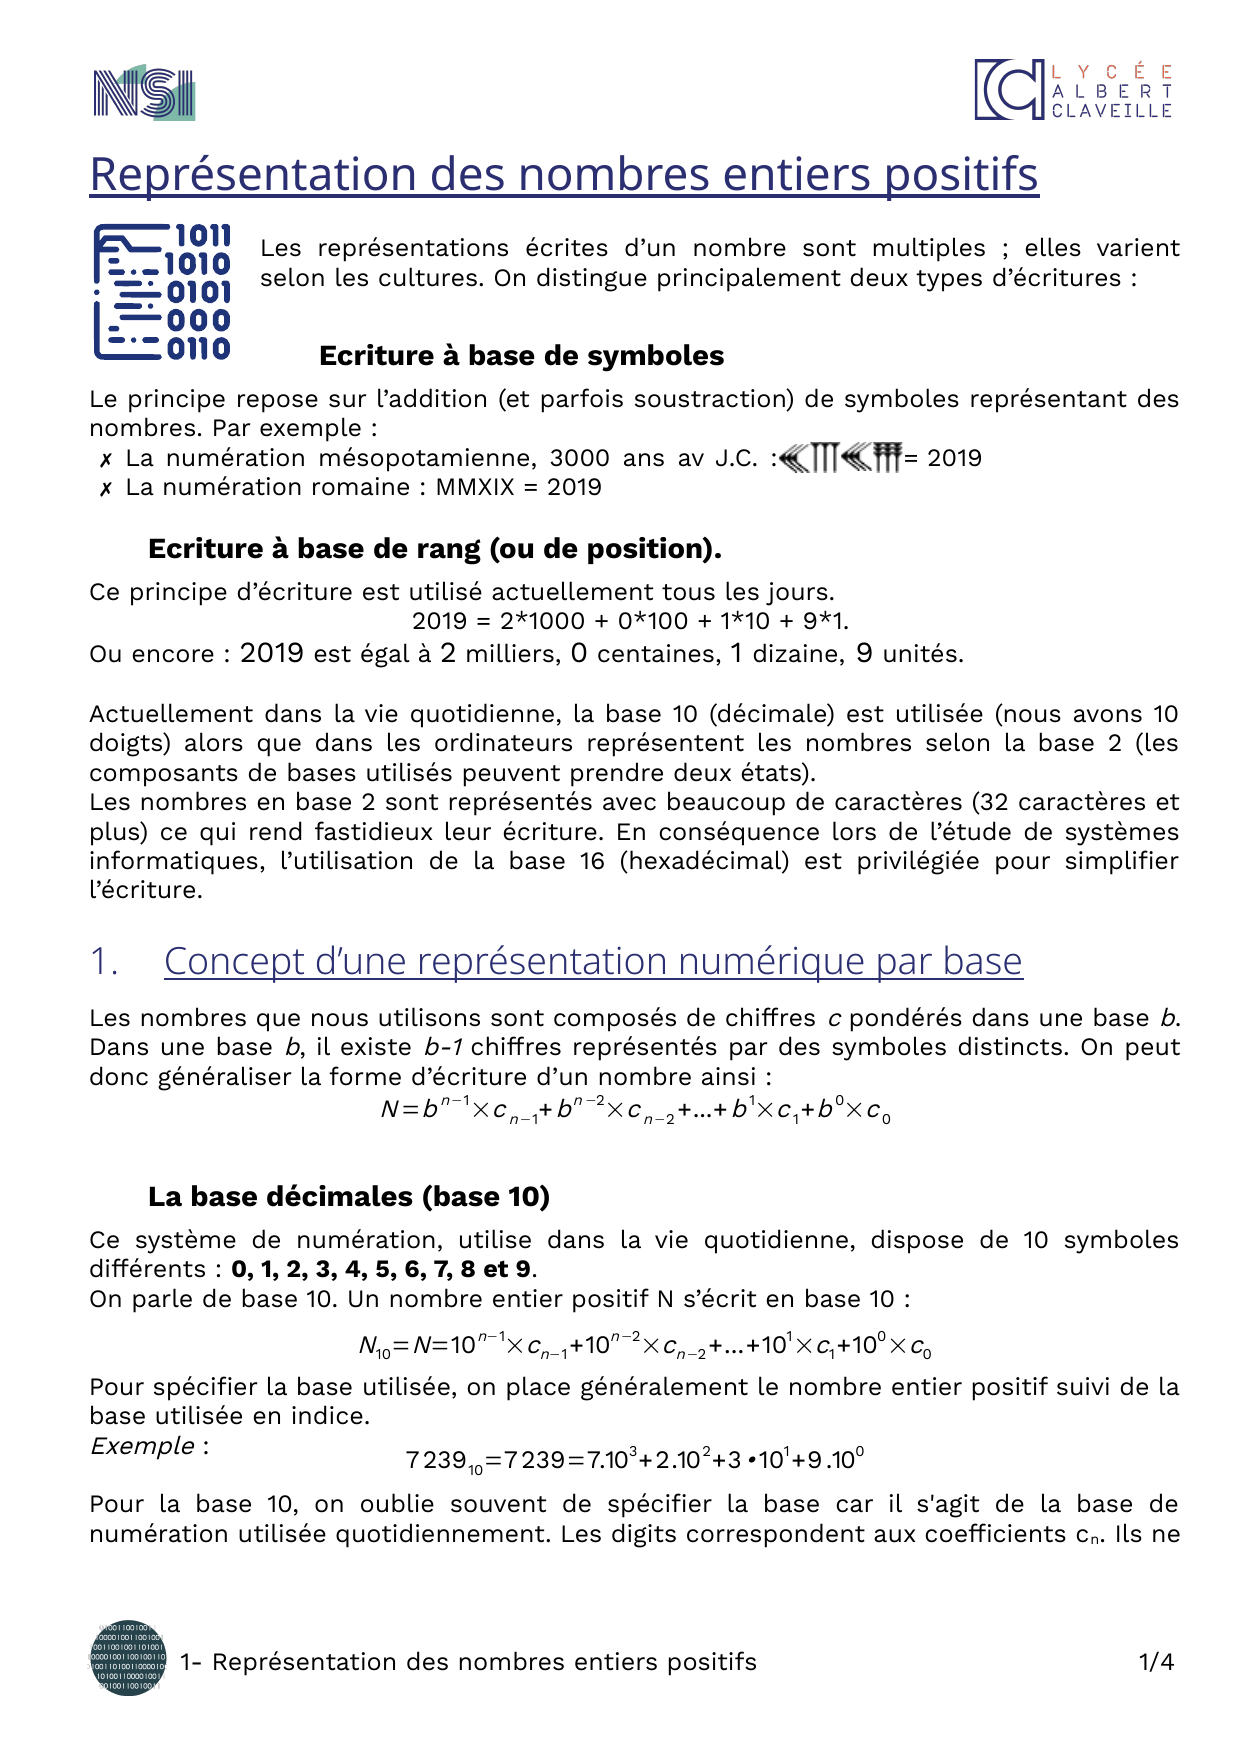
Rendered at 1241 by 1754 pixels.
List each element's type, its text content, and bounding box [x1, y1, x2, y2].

text Les nombres que nous utilisons sont composés de chiffres c pondérés dans une base b. Dans une base b, il existe b-1 chiffres représentés par des symboles distincts. On peut donc généraliser la forme d’écriture d’un nombre ainsi : [88, 1003, 1181, 1091]
subtitle Ecriture à base de rang (ou de position). [148, 531, 1181, 565]
text Les nombres en base 2 sont représentés avec beaucoup de caractères (32 caractères et plus) ce qui rend fastidieux leur écriture. En conséquence lors de l’étude de systèmes informatiques, l’utilisation de la base 16 (hexadécimal) est privilégiée pour simplifier l’écriture. [88, 787, 1181, 905]
picture [87, 1620, 168, 1696]
subtitle Représentation des nombres entiers positifs [88, 142, 1181, 204]
text Pour spécifier la base utilisée, on place généralement le nombre entier positif suivi de la base utilisée en indice. [88, 1372, 1181, 1431]
list La numération romaine : MMXIX = 2019 [100, 472, 1181, 502]
text Ce système de numération, utilise dans la vie quotidienne, dispose de 10 symboles différents : 0, 1, 2, 3, 4, 5, 6, 7, 8 et 9. [88, 1225, 1181, 1284]
text Ce principe d’écriture est utilisé actuellement tous les jours. [88, 577, 1181, 606]
list = 2019 [904, 443, 1181, 472]
text Le principe repose sur l’addition (et parfois soustraction) de symboles représentant des nombres. Par exemple : [88, 384, 1181, 443]
picture [778, 442, 904, 473]
list La numération mésopotamienne, 3000 ans av J.C. : [100, 443, 809, 472]
text Exemple : [88, 1431, 1181, 1460]
subtitle La base décimales (base 10) [148, 1179, 1181, 1213]
subtitle Ecriture à base de symboles [148, 338, 1181, 372]
text Ou encore : 2019 est égal à 2 milliers, 0 centaines, 1 dizaine, 9 unités. [88, 636, 1181, 670]
text Les représentations écrites d’un nombre sont multiples ; elles varient selon les cultures. On distingue principalement deux types d’écritures : [88, 233, 1181, 292]
picture [94, 64, 196, 121]
subtitle Concept d’une représentation numérique par base [88, 934, 1181, 985]
text On parle de base 10. Un nombre entier positif N s’écrit en base 10 : [88, 1284, 1181, 1313]
picture [974, 59, 1172, 120]
text Actuellement dans la vie quotidienne, la base 10 (décimale) est utilisée (nous avons 10 doigts) alors que dans les ordinateurs représentent les nombres selon la base 2 (les composants de bases utilisés peuvent prendre deux états). [88, 699, 1181, 787]
text Pour la base 10, on oublie souvent de spécifier la base car il s'agit de la base de numération utilisée quotidiennement. Les digits correspondent aux coefficients cn. Ils ne [88, 1490, 1181, 1548]
text 2019 = 2*1000 + 0*100 + 1*10 + 9*1. [88, 606, 1181, 636]
